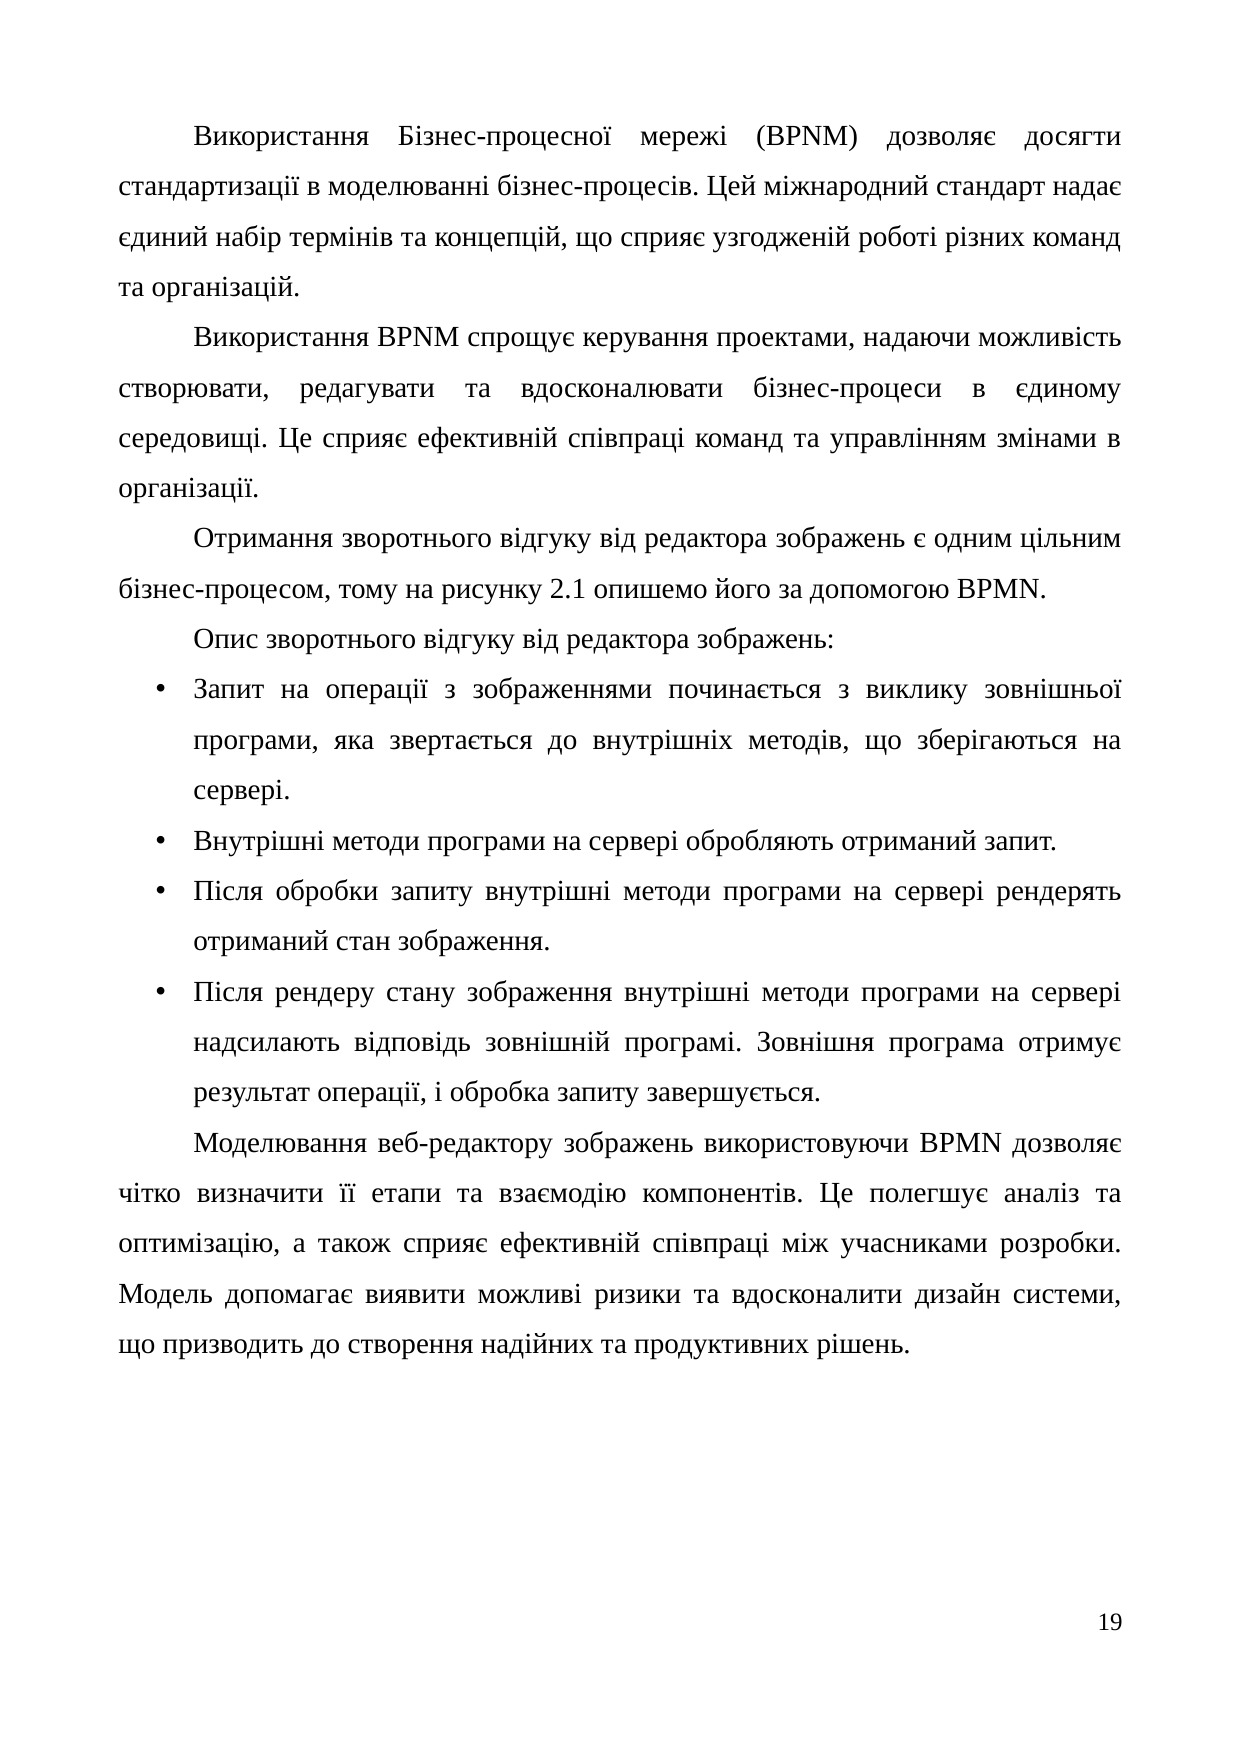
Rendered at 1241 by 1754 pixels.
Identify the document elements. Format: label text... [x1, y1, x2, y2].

list Після обробки запиту внутрішні методи програми на сервері рендерять отриманий стан зображення. [156, 873, 1122, 957]
text Отримання зворотнього відгуку від редактора зображень є одним цільним бізнес-процесом, тому на рисунку 2.1 опишемо його за допомогою BPMN. [118, 521, 1122, 604]
text Використання BPNM спрощує керування проектами, надаючи можливість створювати, редагувати та вдосконалювати бізнес-процеси в єдиному середовищі. Це сприяє ефективній співпраці команд та управлінням змінами в організації. [118, 319, 1122, 504]
list Запит на операції з зображеннями починається з виклику зовнішньої програми, яка звертається до внутрішніх методів, що зберігаються на сервері. [156, 672, 1122, 806]
list Після рендеру стану зображення внутрішні методи програми на сервері надсилають відповідь зовнішній програмі. Зовнішня програма отримує результат операції, і обробка запиту завершується. [156, 974, 1122, 1108]
text Використання Бізнес-процесної мережі (BPNM) дозволяє досягти стандартизації в моделюванні бізнес-процесів. Цей міжнародний стандарт надає єдиний набір термінів та концепцій, що сприяє узгодженій роботі різних команд та організацій. [118, 118, 1122, 303]
list Внутрішні методи програми на сервері обробляють отриманий запит. [156, 823, 1122, 856]
text Моделювання веб-редактору зображень використовуючи BPMN дозволяє чітко визначити її етапи та взаємодію компонентів. Це полегшує аналіз та оптимізацію, а також сприяє ефективній співпраці між учасниками розробки. Модель допомагає виявити можливі ризики та вдосконалити дизайн системи, що призводить до створення надійних та продуктивних рішень. [118, 1125, 1122, 1359]
text Опис зворотнього відгуку від редактора зображень: [118, 621, 1122, 655]
